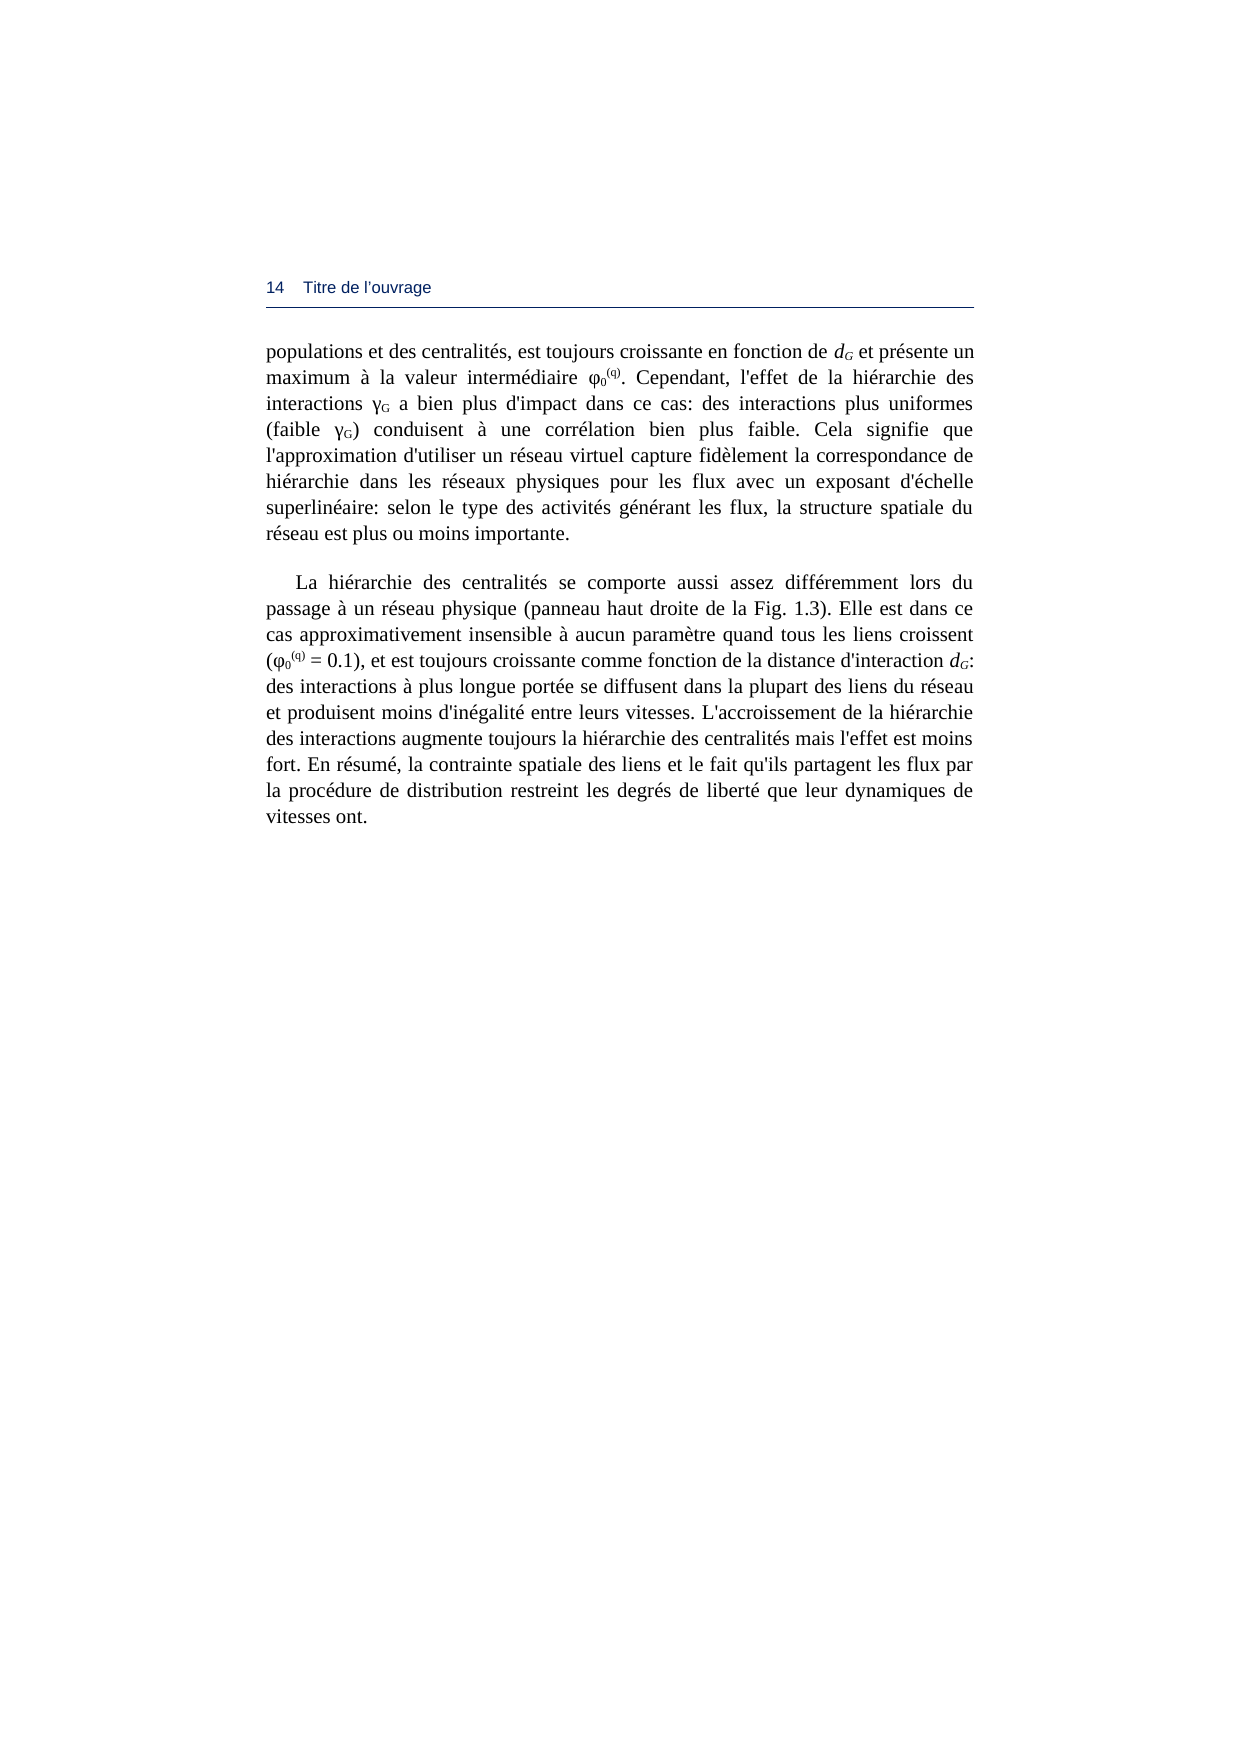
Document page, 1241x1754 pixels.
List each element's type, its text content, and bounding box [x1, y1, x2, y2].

text La hiérarchie des centralités se comporte aussi assez différemment lors du passage à un réseau physique (panneau haut droite de la Fig. 1.3). Elle est dans ce cas approximativement insensible à aucun paramètre quand tous les liens croissent (φ0(q) = 0.1), et est toujours croissante comme fonction de la distance d'interaction dG: des interactions à plus longue portée se diffusent dans la plupart des liens du réseau et produisent moins d'inégalité entre leurs vitesses. L'accroissement de la hiérarchie des interactions augmente toujours la hiérarchie des centralités mais l'effet est moins fort. En résumé, la contrainte spatiale des liens et le fait qu'ils partagent les flux par la procédure de distribution restreint les degrés de liberté que leur dynamiques de vitesses ont. [266, 568, 974, 828]
text populations et des centralités, est toujours croissante en fonction de dG et présente un maximum à la valeur intermédiaire φ0(q). Cependant, l'effet de la hiérarchie des interactions γG a bien plus d'impact dans ce cas: des interactions plus uniformes (faible γG) conduisent à une corrélation bien plus faible. Cela signifie que l'approximation d'utiliser un réseau virtuel capture fidèlement la correspondance de hiérarchie dans les réseaux physiques pour les flux avec un exposant d'échelle superlinéaire: selon le type des activités générant les flux, la structure spatiale du réseau est plus ou moins importante. [266, 337, 974, 545]
